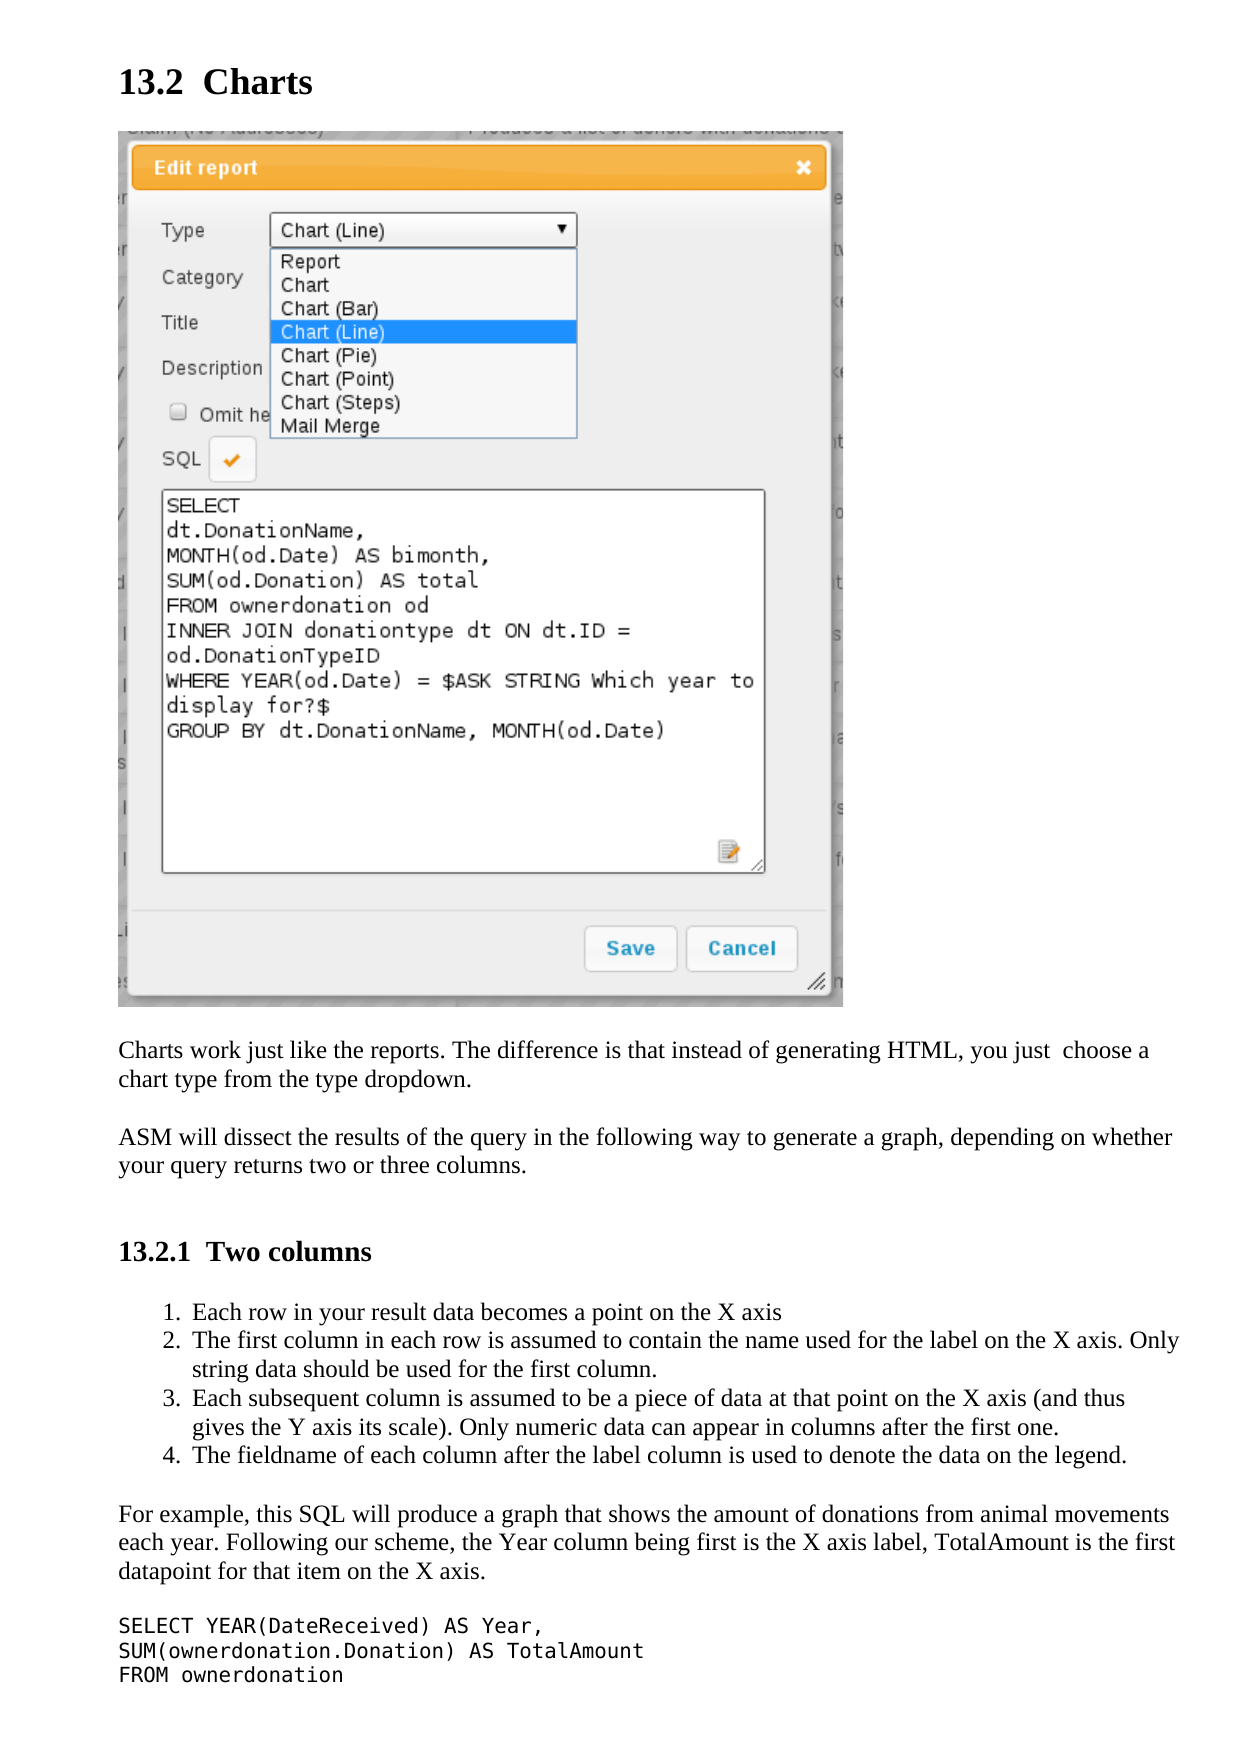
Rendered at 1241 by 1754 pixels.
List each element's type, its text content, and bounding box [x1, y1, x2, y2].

picture [118, 131, 844, 1007]
text ASM will dissect the results of the query in the following way to generate a graph, depending on whether your query returns two or three columns. [118, 1122, 1181, 1179]
list The first column in each row is assumed to contain the name used for the label on the X axis. Only string data should be used for the first column. [162, 1325, 1181, 1383]
subtitle Charts [118, 59, 1181, 102]
text SELECT YEAR(DateReceived) AS Year, SUM(ownerdonation.Donation) AS TotalAmount FROM ownerdonation [118, 1614, 1181, 1687]
text For example, this SQL will produce a graph that shows the amount of donations from animal movements each year. Following our scheme, the Year column being first is the X axis label, TotalAmount is the first datapoint for that item on the X axis. [118, 1499, 1181, 1585]
list Each subsequent column is assumed to be a piece of data at that point on the X axis (and thus gives the Y axis its scale). Only numeric data can appear in columns after the first one. [162, 1383, 1181, 1440]
text Charts work just like the reports. The difference is that instead of generating HTML, you just choose a chart type from the type dropdown. [118, 1035, 1181, 1093]
list The fieldname of each column after the label column is used to denote the data on the legend. [162, 1440, 1181, 1469]
list Each row in your result data becomes a point on the X axis [162, 1297, 1181, 1325]
subtitle Two columns [118, 1234, 1181, 1267]
